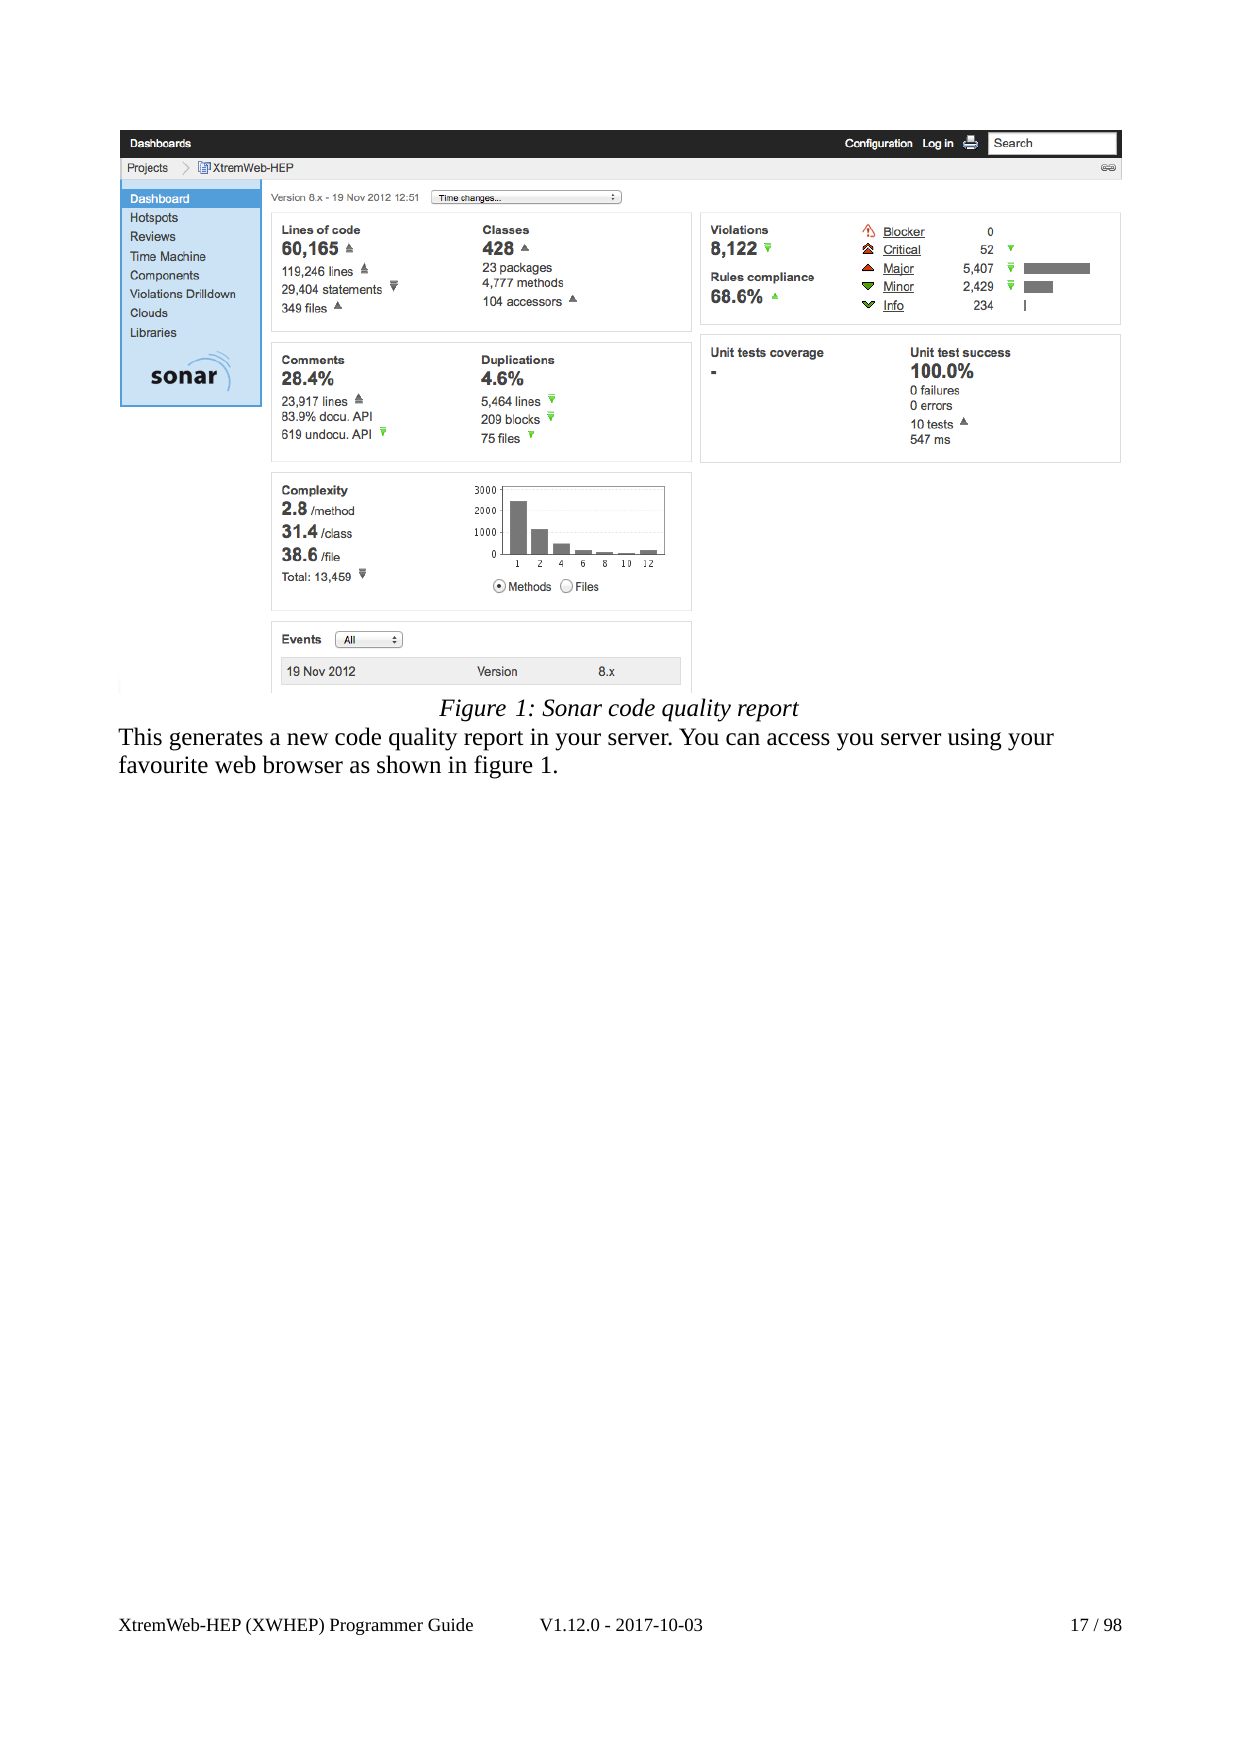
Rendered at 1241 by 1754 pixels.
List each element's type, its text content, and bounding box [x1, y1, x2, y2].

text [118, 118, 1122, 130]
text Figure 1: Sonar code quality report [118, 693, 1122, 722]
picture [118, 130, 1123, 693]
text This generates a new code quality report in your server. You can access you server using your favourite web browser as shown in figure 1. [118, 722, 1122, 779]
